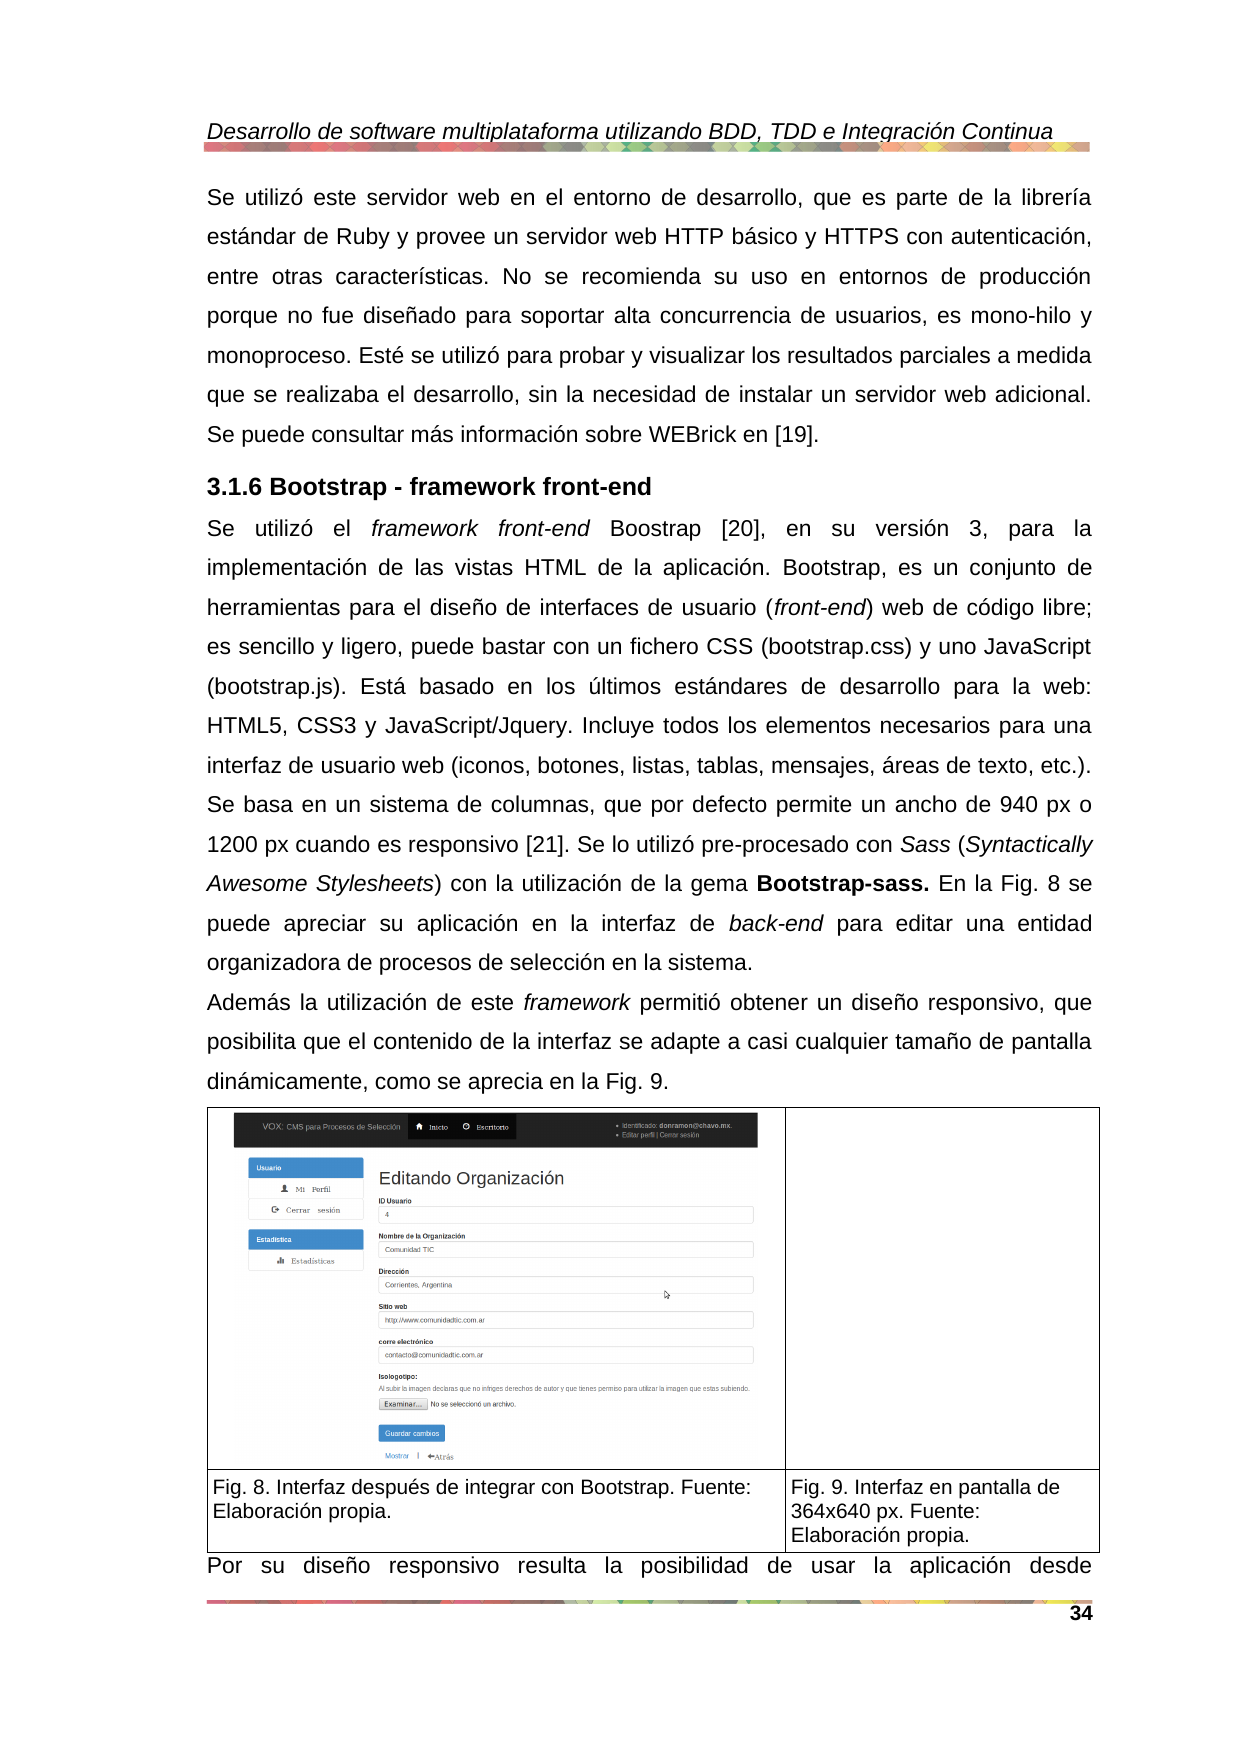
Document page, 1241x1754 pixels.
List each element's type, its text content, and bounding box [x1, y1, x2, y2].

table_cell Fig. 9. Interfaz en pantalla de 364x640 px. Fuente: Elaboración propia. [786, 1470, 1099, 1552]
table_header [208, 1108, 785, 1469]
list Por su diseño responsivo resulta la posibilidad de usar la aplicación desde [207, 1553, 1093, 1579]
text Se utilizó el framework front-end Boostrap [20], en su versión 3, para la implementación de las vistas HTML de la aplicación. Bootstrap, es un conjunto de herramientas para el diseño de interfaces de usuario (front-end) web de código libre; es sencillo y ligero, puede bastar con un fichero CSS (bootstrap.css) y uno JavaScript (bootstrap.js). Está basado en los últimos estándares de desarrollo para la web: HTML5, CSS3 y JavaScript/Jquery. Incluye todos los elementos necesarios para una interfaz de usuario web (iconos, botones, listas, tablas, mensajes, áreas de texto, etc.). Se basa en un sistema de columnas, que por defecto permite un ancho de 940 px o 1200 px cuando es responsivo [21]. Se lo utilizó pre-procesado con Sass (Syntactically Awesome Stylesheets) con la utilización de la gema Bootstrap-sass. En la Fig. 8 se puede apreciar su aplicación en la interfaz de back-end para editar una entidad organizadora de procesos de selección en la sistema. [207, 515, 1093, 976]
text Además la utilización de este framework permitió obtener un diseño responsivo, que posibilita que el contenido de la interfaz se adapte a casi cualquier tamaño de pantalla dinámicamente, como se aprecia en la Fig. 9. [207, 989, 1093, 1094]
text [203, 142, 1090, 152]
picture [233, 1112, 758, 1464]
list 3.1.6 Bootstrap - framework front-end [207, 472, 1093, 501]
text [206, 1600, 1093, 1604]
table_header [786, 1108, 1099, 1469]
text Se utilizó este servidor web en el entorno de desarrollo, que es parte de la librería estándar de Ruby y provee un servidor web HTTP básico y HTTPS con autenticación, entre otras características. No se recomienda su uso en entornos de producción porque no fue diseñado para soportar alta concurrencia de usuarios, es mono-hilo y monoproceso. Esté se utilizó para probar y visualizar los resultados parciales a medida que se realizaba el desarrollo, sin la necesidad de instalar un servidor web adicional. Se puede consultar más información sobre WEBrick en [19]. [207, 184, 1093, 447]
table_cell Fig. 8. Interfaz después de integrar con Bootstrap. Fuente: Elaboración propia. [208, 1470, 785, 1552]
